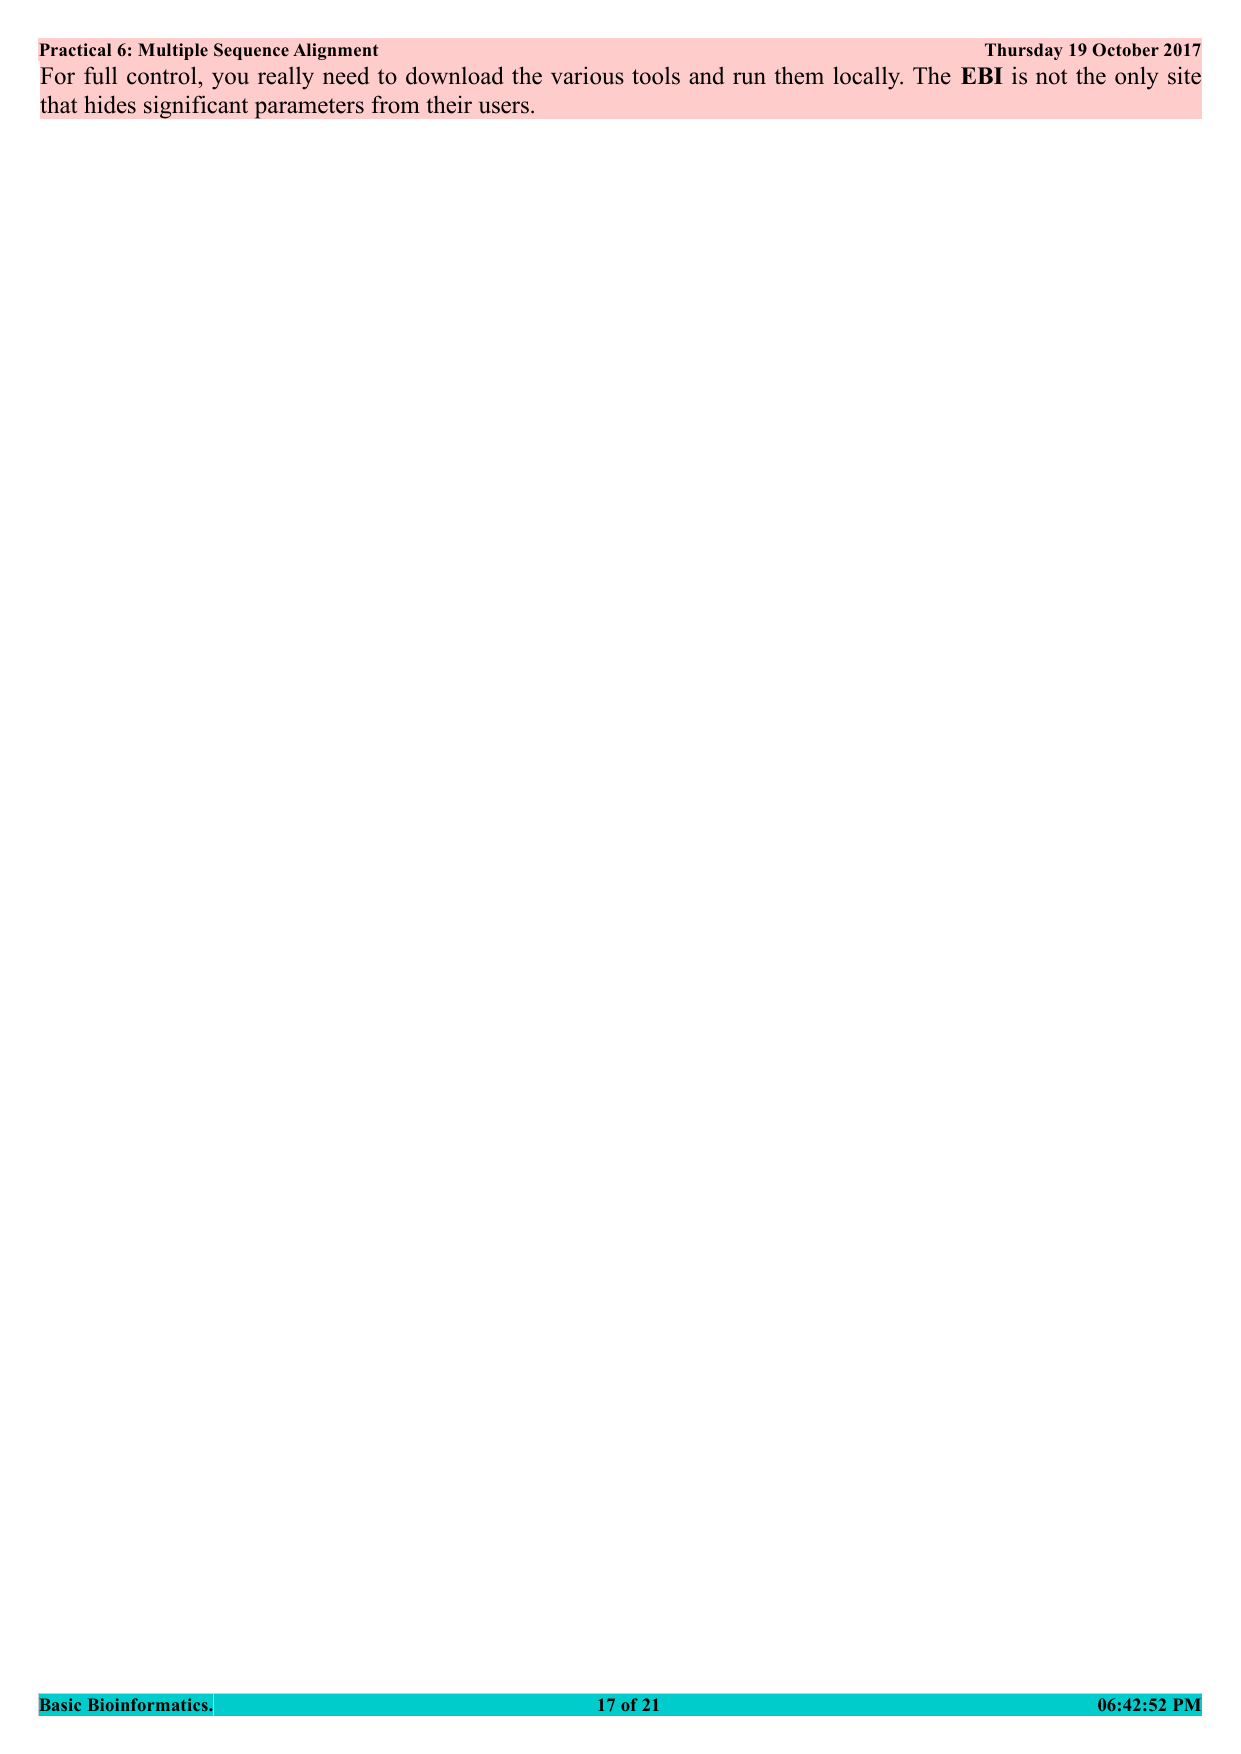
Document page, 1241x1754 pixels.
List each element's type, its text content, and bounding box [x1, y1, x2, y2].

text For full control, you really need to download the various tools and run them locally. The EBI is not the only site that hides significant parameters from their users. [40, 61, 1202, 119]
